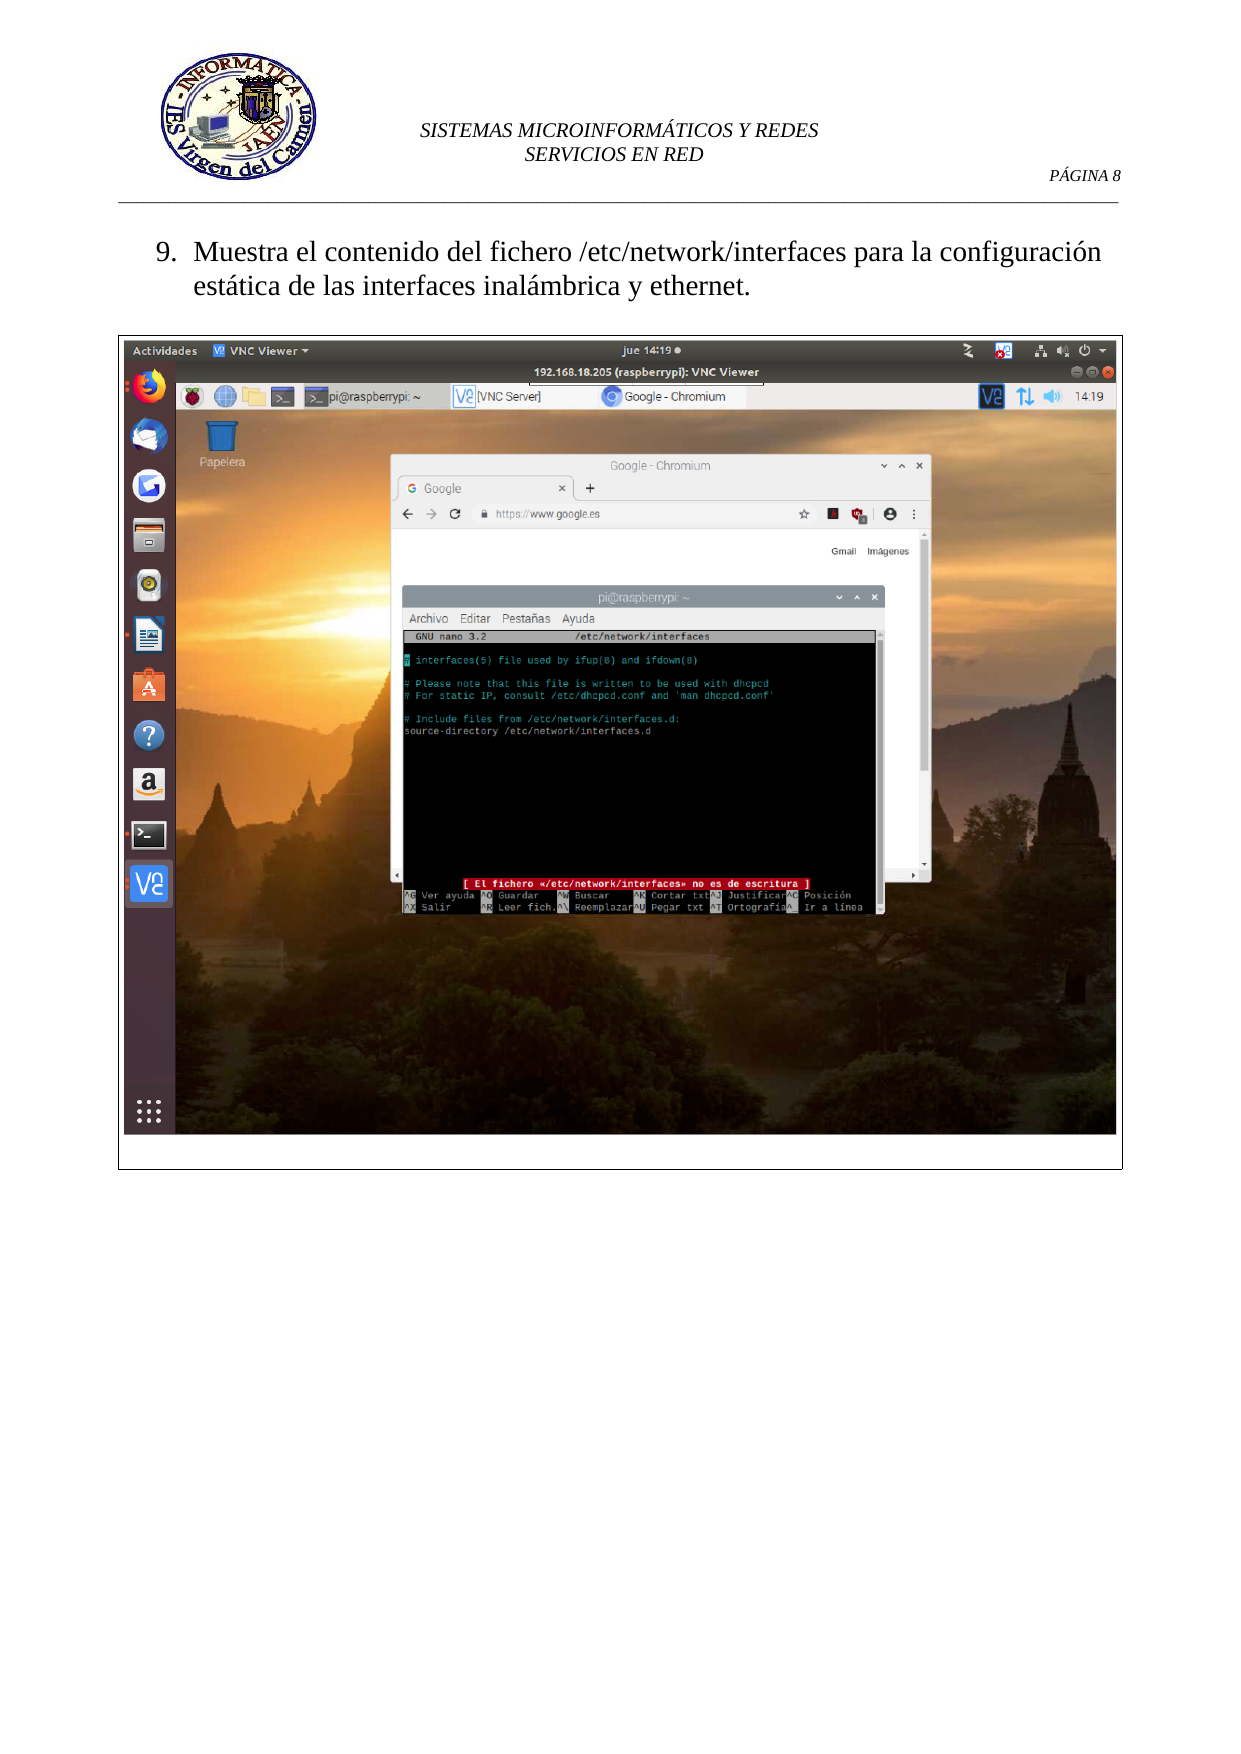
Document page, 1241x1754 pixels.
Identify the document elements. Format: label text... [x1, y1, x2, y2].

list Muestra el contenido del fichero /etc/network/interfaces para la configuración estática de las interfaces inalámbrica y ethernet. [156, 234, 1122, 301]
table_header [119, 336, 1122, 1134]
picture [123, 340, 1117, 1135]
picture [161, 43, 319, 182]
table_header [119, 1135, 1122, 1169]
